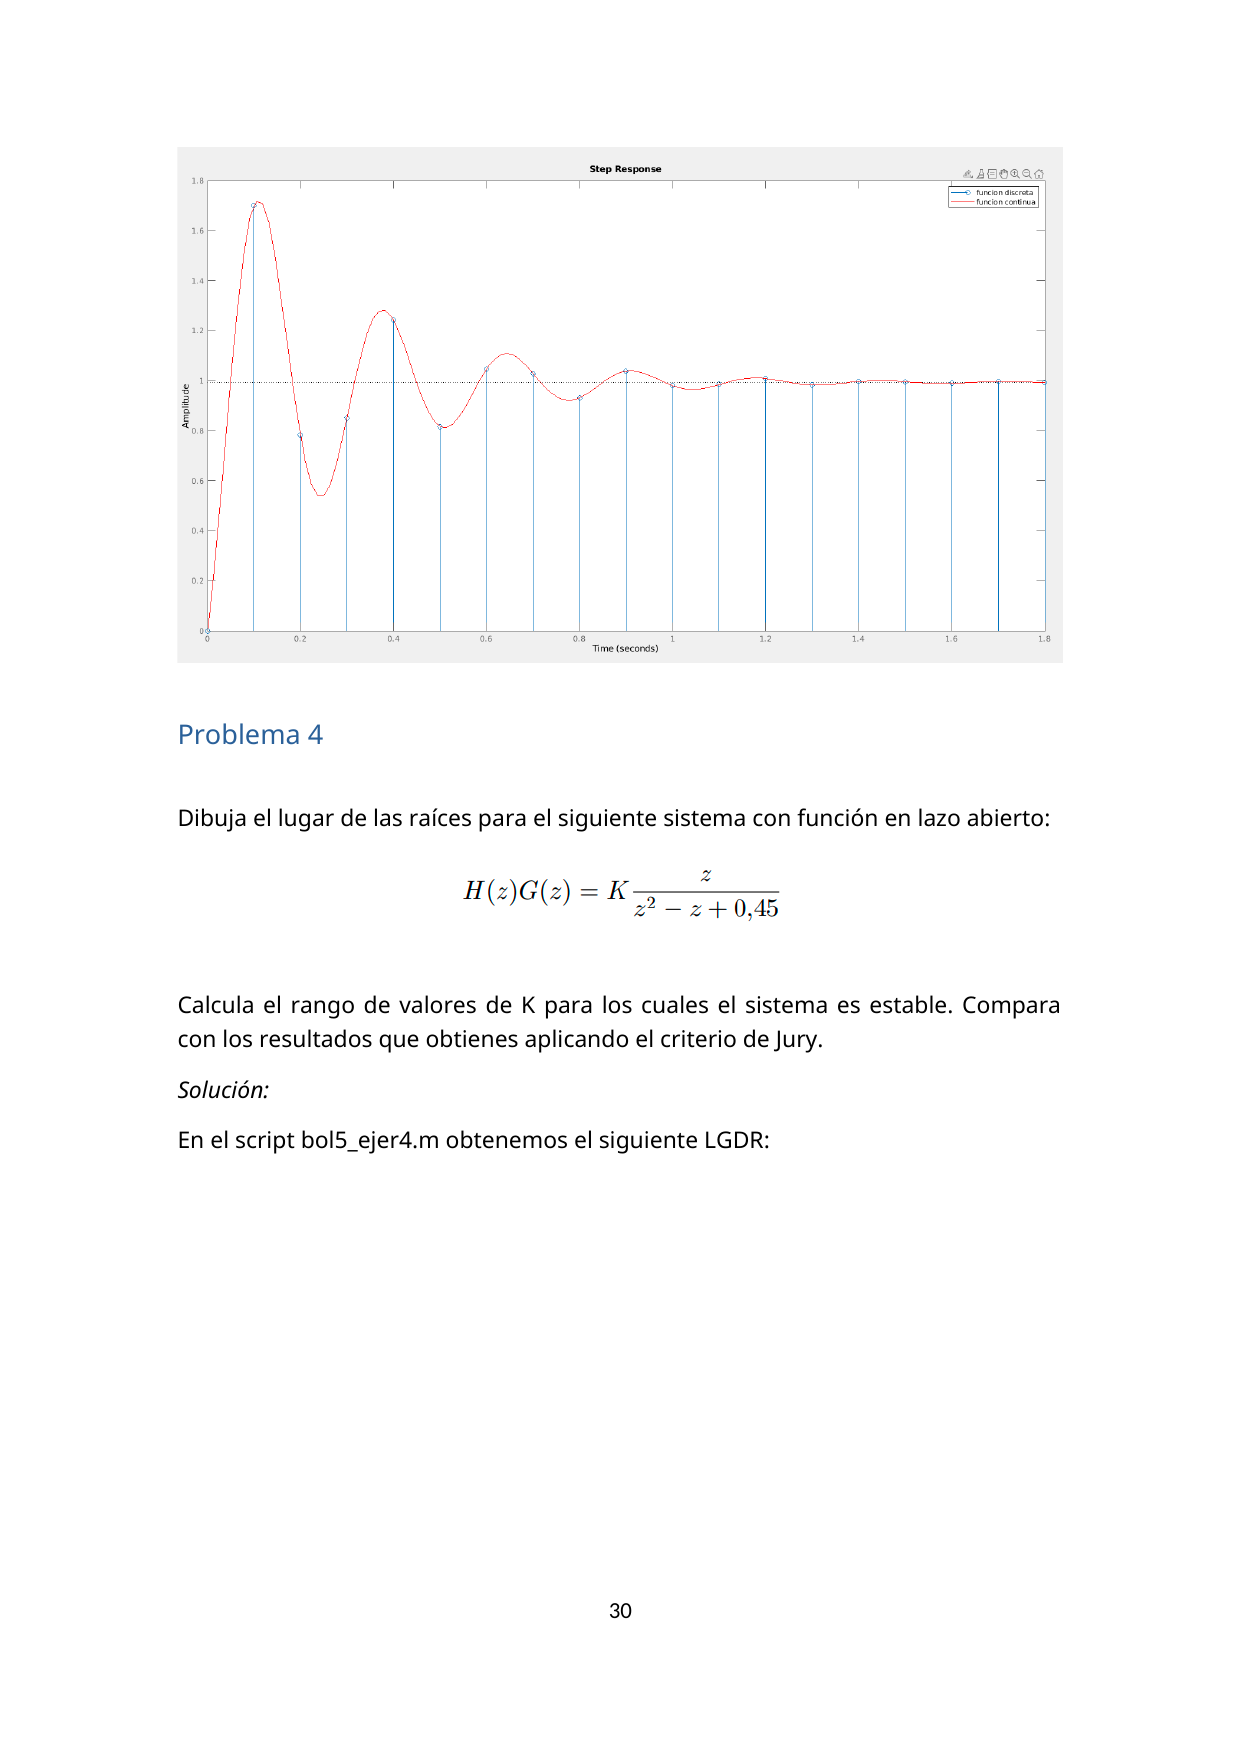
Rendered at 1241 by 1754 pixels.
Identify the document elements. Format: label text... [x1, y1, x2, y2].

subtitle Problema 4 [177, 715, 1063, 752]
picture [177, 147, 1063, 663]
text En el script bol5_ejer4.m obtenemos el siguiente LGDR: [177, 1124, 1063, 1155]
text Dibuja el lugar de las raíces para el siguiente sistema con función en lazo abierto: [177, 802, 1063, 833]
picture [444, 850, 796, 937]
text Solución: [177, 1073, 1063, 1105]
text Calcula el rango de valores de K para los cuales el sistema es estable. Compara con los resultados que obtienes aplicando el criterio de Jury. [177, 989, 1063, 1054]
